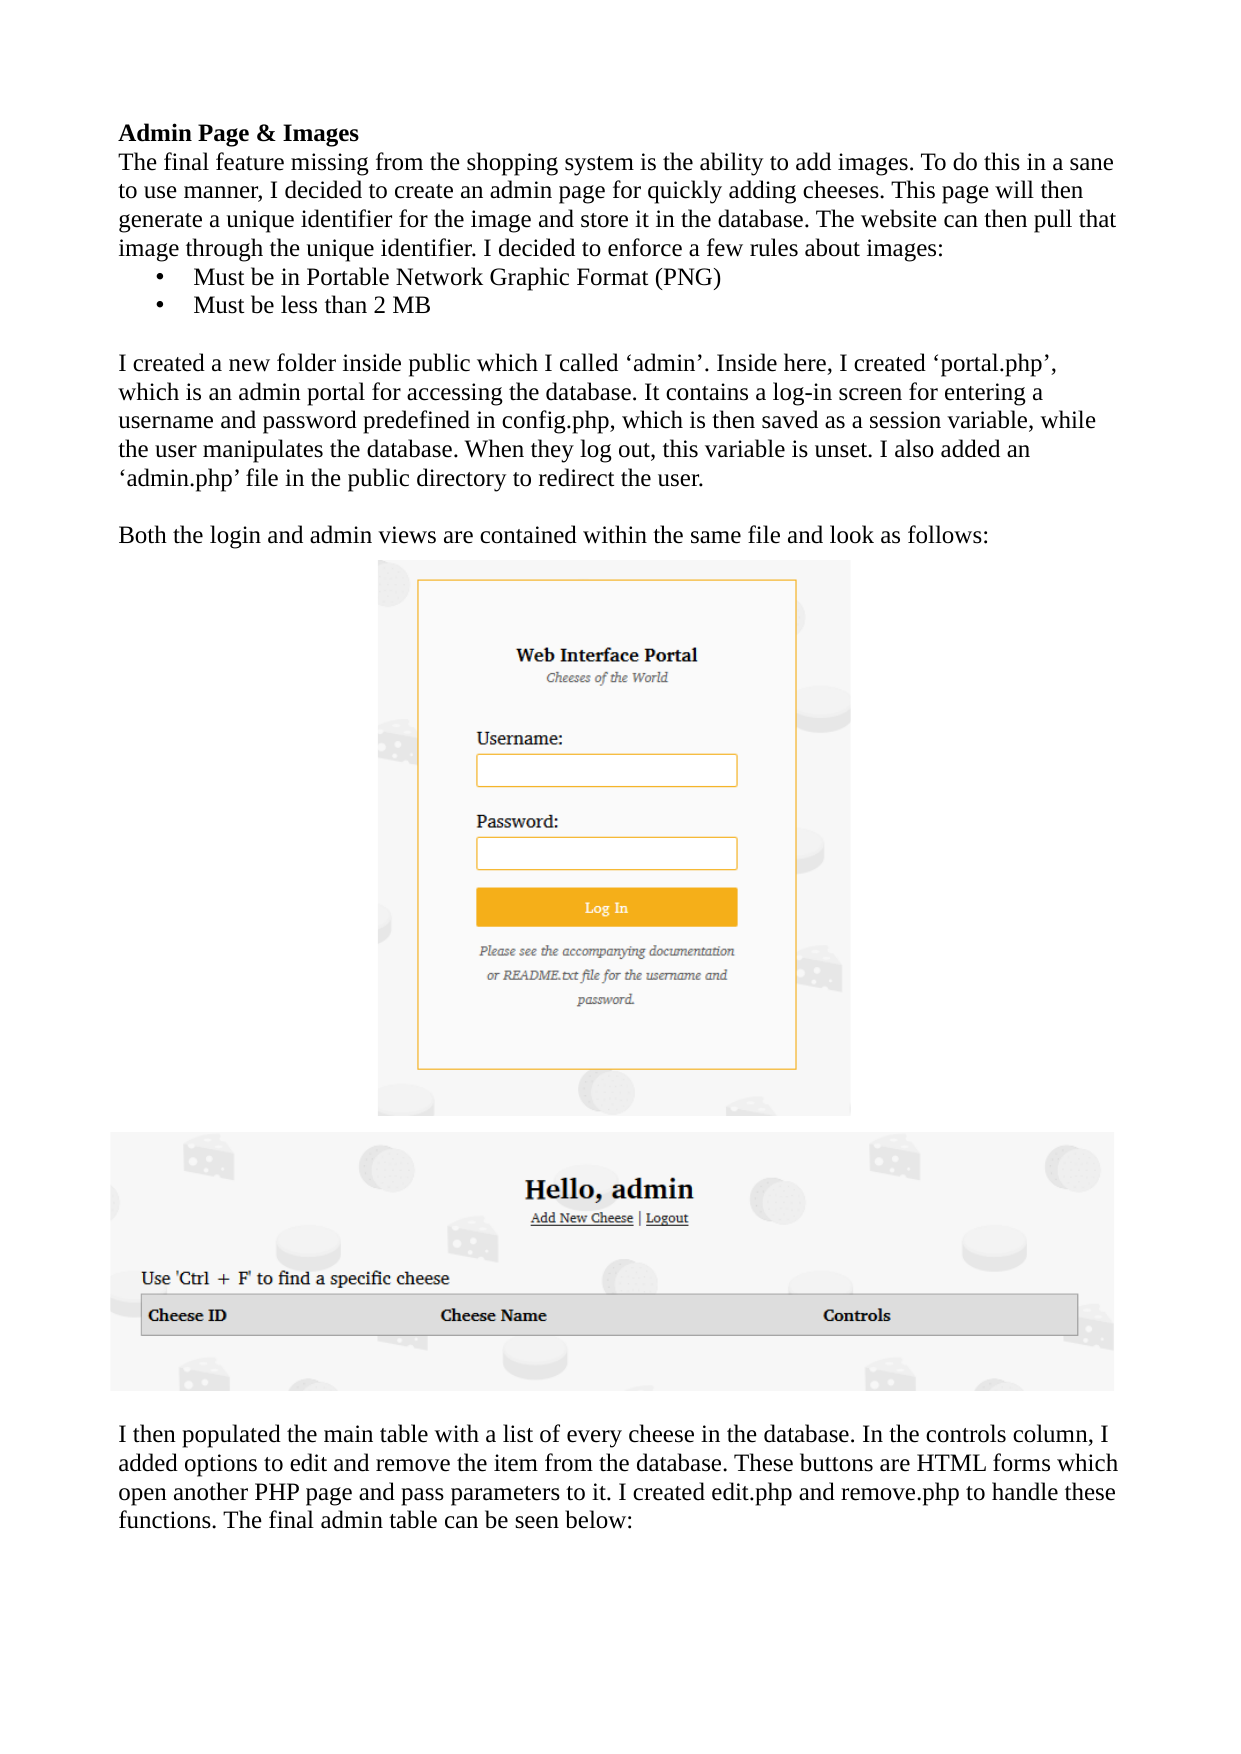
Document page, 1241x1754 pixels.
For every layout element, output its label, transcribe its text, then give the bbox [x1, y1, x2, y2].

text I created a new folder inside public which I called ‘admin’. Inside here, I created ‘portal.php’, which is an admin portal for accessing the database. It contains a log-in screen for entering a username and password predefined in config.php, which is then saved as a session variable, while the user manipulates the database. When they log out, this variable is unset. I also added an ‘admin.php’ file in the public directory to redirect the user. [118, 348, 1122, 492]
list Must be in Portable Network Graphic Format (PNG) [156, 262, 1122, 291]
text The final feature missing from the shopping system is the ability to add images. To do this in a sane to use manner, I decided to create an admin page for quickly adding cheeses. This page will then generate a unique identifier for the image and store it in the database. The website can then pull that image through the unique identifier. I decided to enforce a few rules about images: [118, 147, 1122, 262]
text Both the login and admin views are contained within the same file and look as follows: [118, 521, 1122, 549]
list Must be less than 2 MB [156, 291, 1122, 319]
text Admin Page & Images [118, 118, 1122, 147]
picture [377, 560, 851, 1116]
text I then populated the main table with a list of every cheese in the database. In the controls column, I added options to edit and remove the item from the database. These buttons are HTML forms which open another PHP page and pass parameters to it. I created edit.php and remove.php to handle these functions. The final admin table can be seen below: [118, 1419, 1122, 1534]
picture [110, 1132, 1115, 1391]
